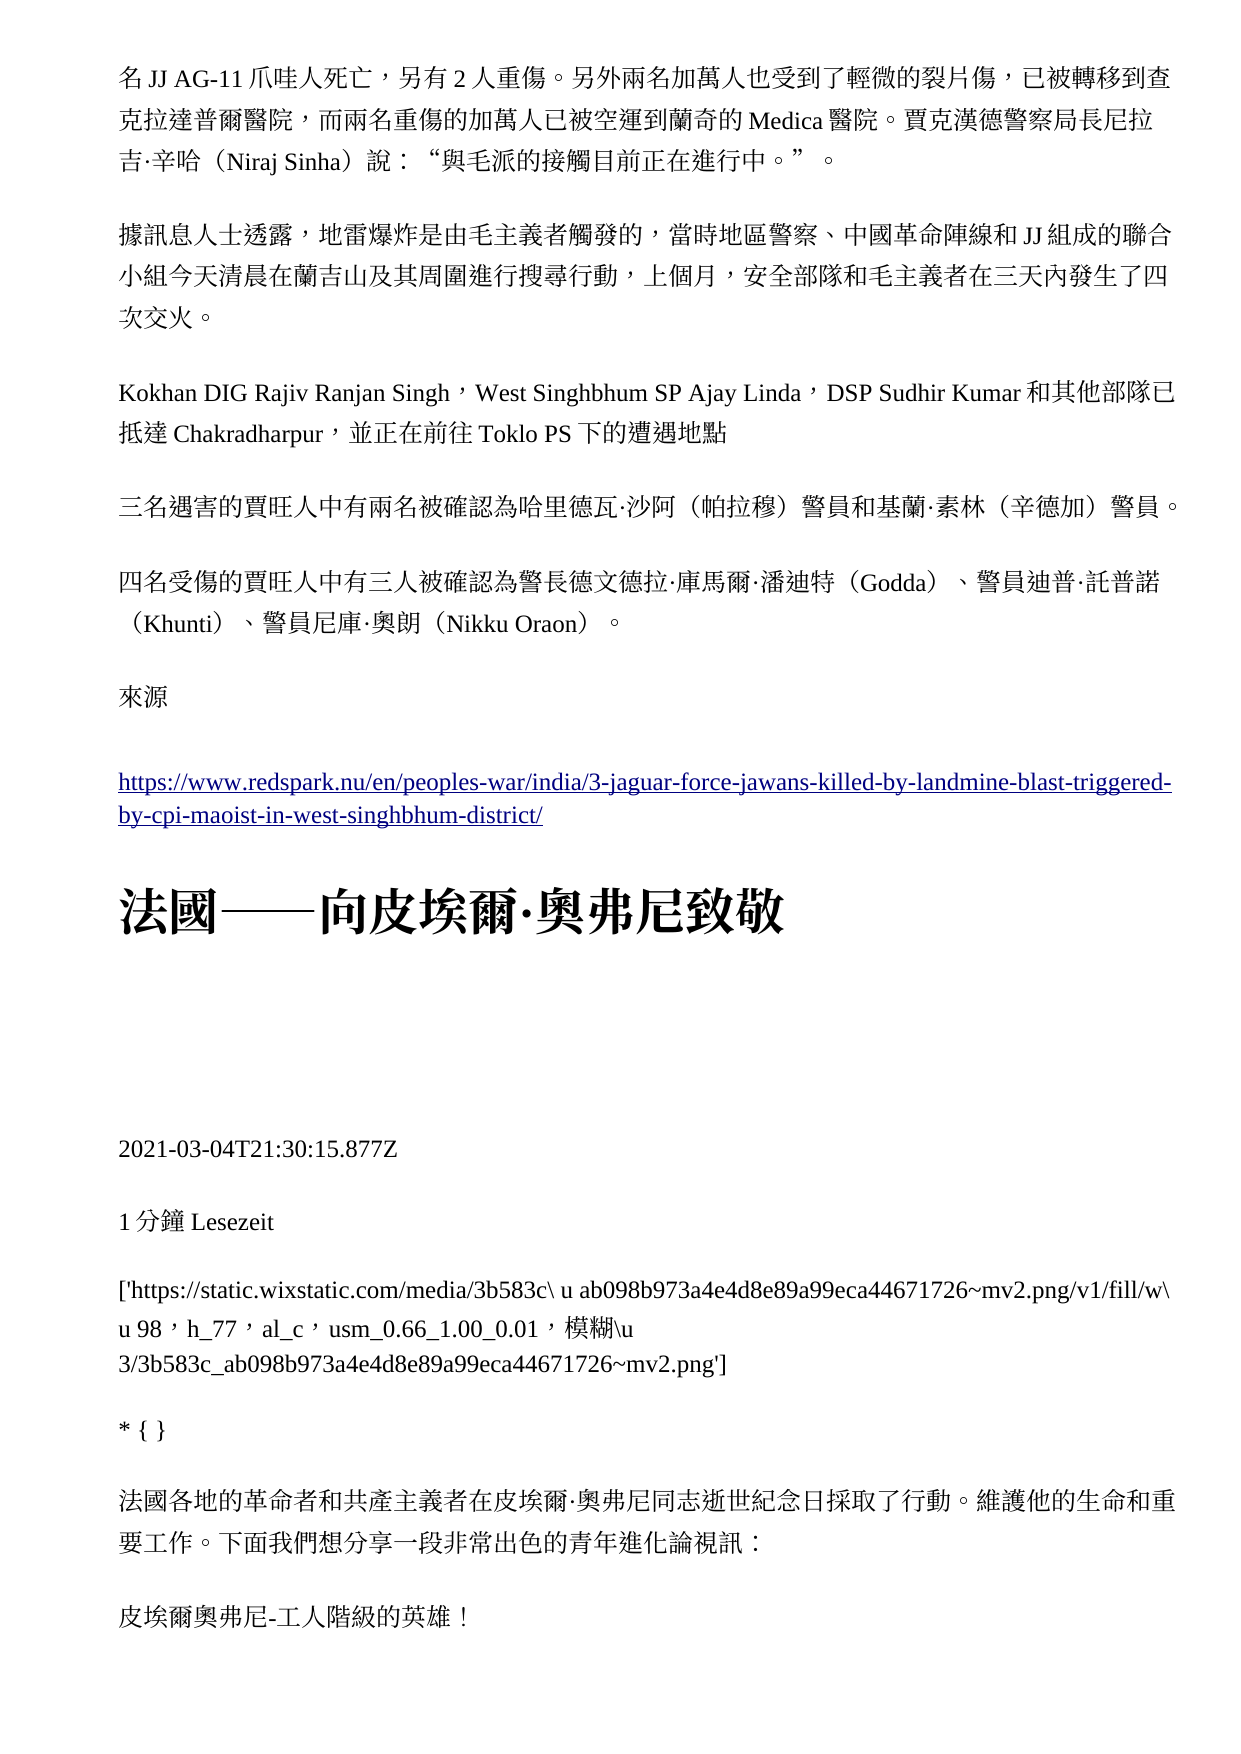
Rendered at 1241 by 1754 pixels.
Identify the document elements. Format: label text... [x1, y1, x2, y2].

text https://www.redspark.nu/en/peoples-war/india/3-jaguar-force-jawans-killed-by-landmine-blast-triggered-by-cpi-maoist-in-west-singhbhum-district/ [118, 734, 1181, 828]
text 2021-03-04T21:30:15.877Z 1分鐘Lesezeit ['https://static.wixstatic.com/media/3b583c\ u ab098b973a4e4d8e89a99eca44671726~mv2.png/v1/fill/w\ u 98，h_77，al_c，usm_0.66_1.00_0.01，模糊\u 3/3b583c_ab098b973a4e4d8e89a99eca44671726~mv2.png'] * { } 法國各地的革命者和共產主義者在皮埃爾·奧弗尼同志逝世紀念日採取了行動。維護他的生命和重要工作。下面我們想分享一段非常出色的青年進化論視訊： 皮埃爾奧弗尼-工人階級的英雄！ [118, 1101, 1181, 1667]
subtitle 法國——向皮埃爾·奧弗尼致敬 [118, 872, 1181, 944]
text https://www.redspark.nu/wp-content/uploads/2021/03/Blast-1-1-1200x750-1-800x445.jpg 2021-03-04T21:01:29+00:00 艾倫華沙 ['CPI（毛主義）''CPI（毛主義）''Jharkhand'，'Naxal'，'naxalites'，'naxals'，'West Singhbum District'] [“印度”，“人民戰爭”] https://www.redspark.nu/en/peoples-war/india/3-jaguar-force-jawans-killed-by-mindle-blast-triggered-by-cpi-maoist-in-west-singhbhum-district/ 西辛赫布姆區，2021年3月4日：賈克漢德美洲虎（JJ）特別攻擊小組-11的三個爪哇人，一個州警察局的特別單位，警方說，星期四清晨，在賈坎德西辛赫布姆區托克洛警察局（PS）下的蘭吉山上的蘭吉叢林中，CPI（毛主義者）引發的地雷爆炸造成3人死亡，4人受傷。報道還說，與毛派的交鋒仍在進行中。 今天上午，在西辛赫布姆區托克洛PS下的蘭吉叢林中，毛主義者引發簡易爆炸裝置爆炸，造成3名JJ AG-11爪哇人死亡，另有2人重傷。另外兩名加萬人也受到了輕微的裂片傷，已被轉移到查克拉達普爾醫院，而兩名重傷的加萬人已被空運到蘭奇的Medica醫院。賈克漢德警察局長尼拉吉·辛哈（Niraj Sinha）說：“與毛派的接觸目前正在進行中。”。 據訊息人士透露，地雷爆炸是由毛主義者觸發的，當時地區警察、中國革命陣線和JJ組成的聯合小組今天清晨在蘭吉山及其周圍進行搜尋行動，上個月，安全部隊和毛主義者在三天內發生了四次交火。 Kokhan DIG Rajiv Ranjan Singh，West Singhbhum SP Ajay Linda，DSP Sudhir Kumar和其他部隊已抵達Chakradharpur，並正在前往Toklo PS下的遭遇地點 三名遇害的賈旺人中有兩名被確認為哈里德瓦·沙阿（帕拉穆）警員和基蘭·素林（辛德加）警員。 四名受傷的賈旺人中有三人被確認為警長德文德拉·庫馬爾·潘迪特（Godda）、警員迪普·託普諾（Khunti）、警員尼庫·奧朗（Nikku Oraon）。 來源 [118, 59, 1181, 714]
